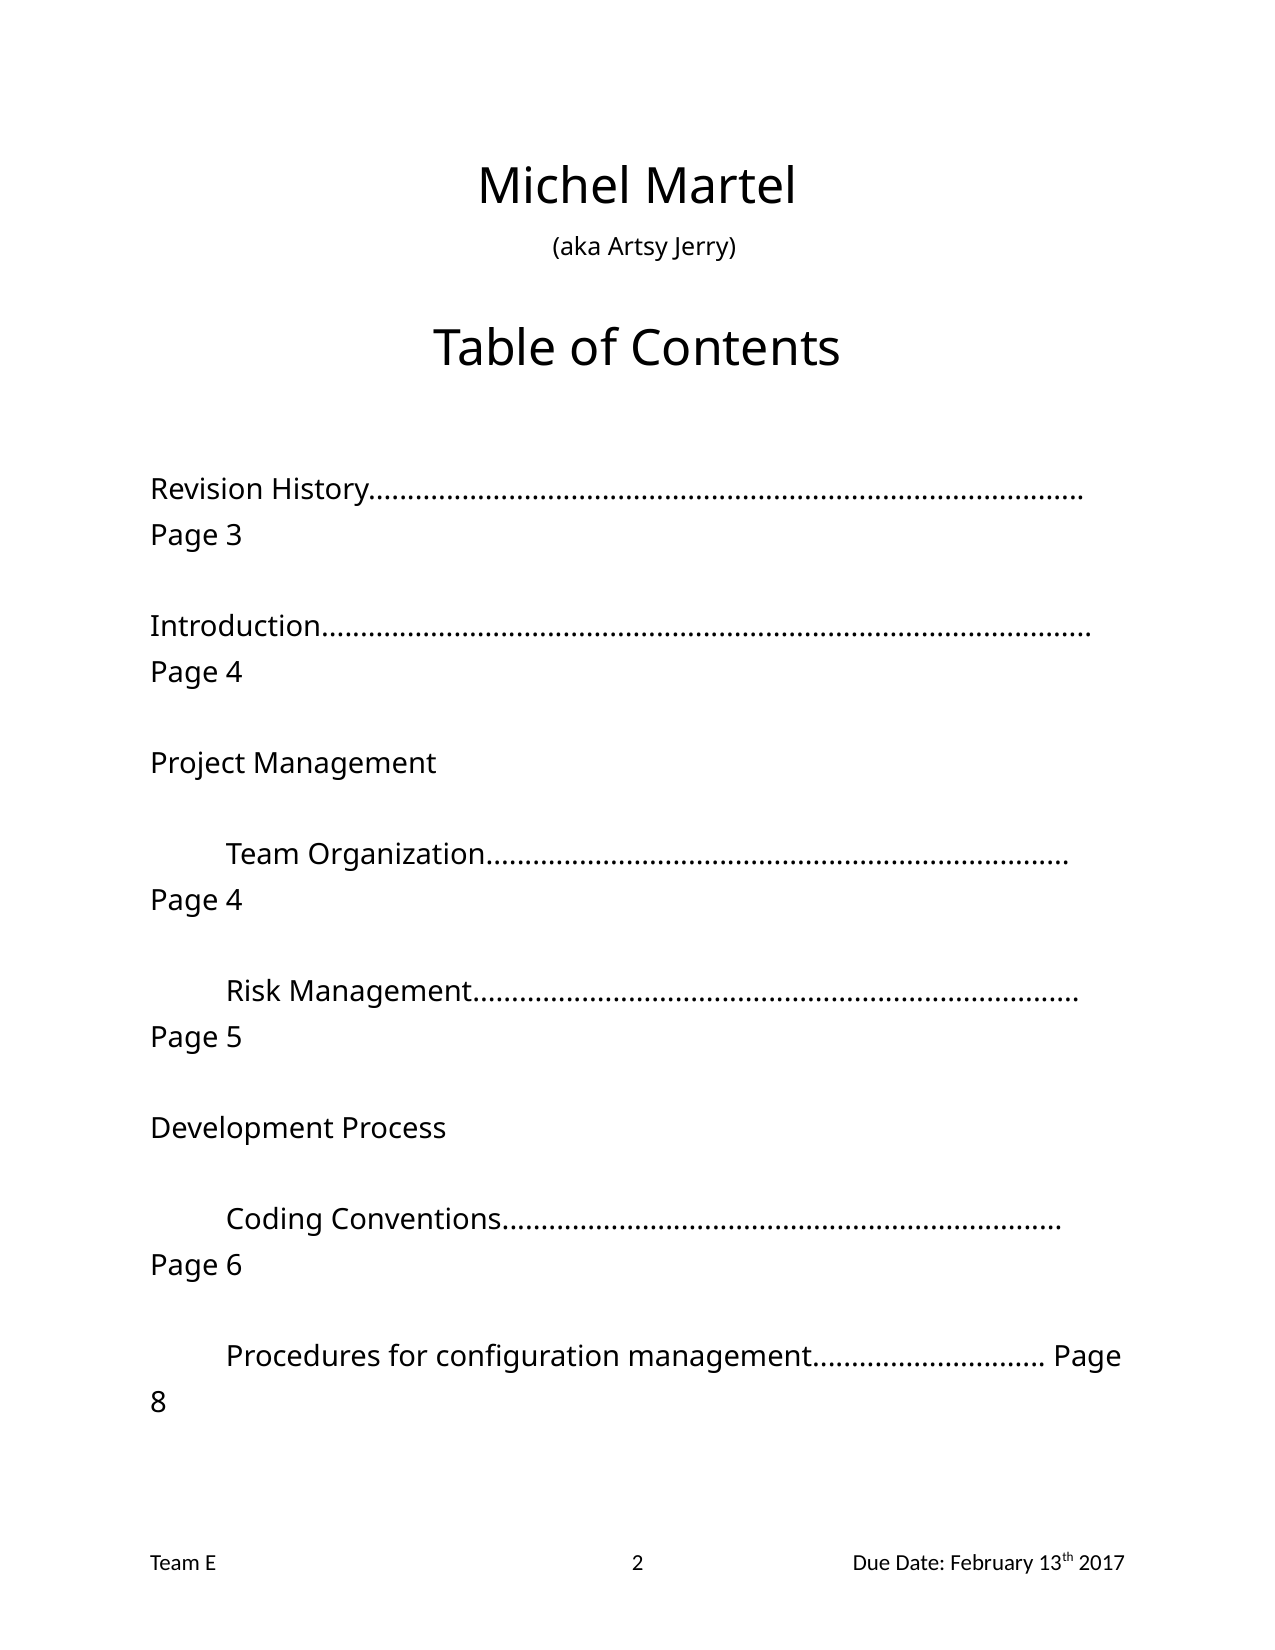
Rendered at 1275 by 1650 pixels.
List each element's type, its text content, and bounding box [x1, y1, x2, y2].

text (aka Artsy Jerry) [150, 228, 1125, 262]
text Coding Conventions........................................................................ Page 6 [150, 1198, 1125, 1284]
text Revision History............................................................................................ Page 3 [150, 468, 1125, 554]
text Introduction................................................................................................... Page 4 [150, 605, 1125, 691]
text Development Process [150, 1107, 1125, 1147]
text Procedures for configuration management.............................. Page 8 [150, 1335, 1125, 1421]
text Table of Contents [150, 312, 1125, 380]
text Risk Management.............................................................................. Page 5 [150, 970, 1125, 1056]
text Project Management [150, 742, 1125, 782]
text Team Organization........................................................................... Page 4 [150, 833, 1125, 919]
text Michel Martel [150, 150, 1125, 218]
